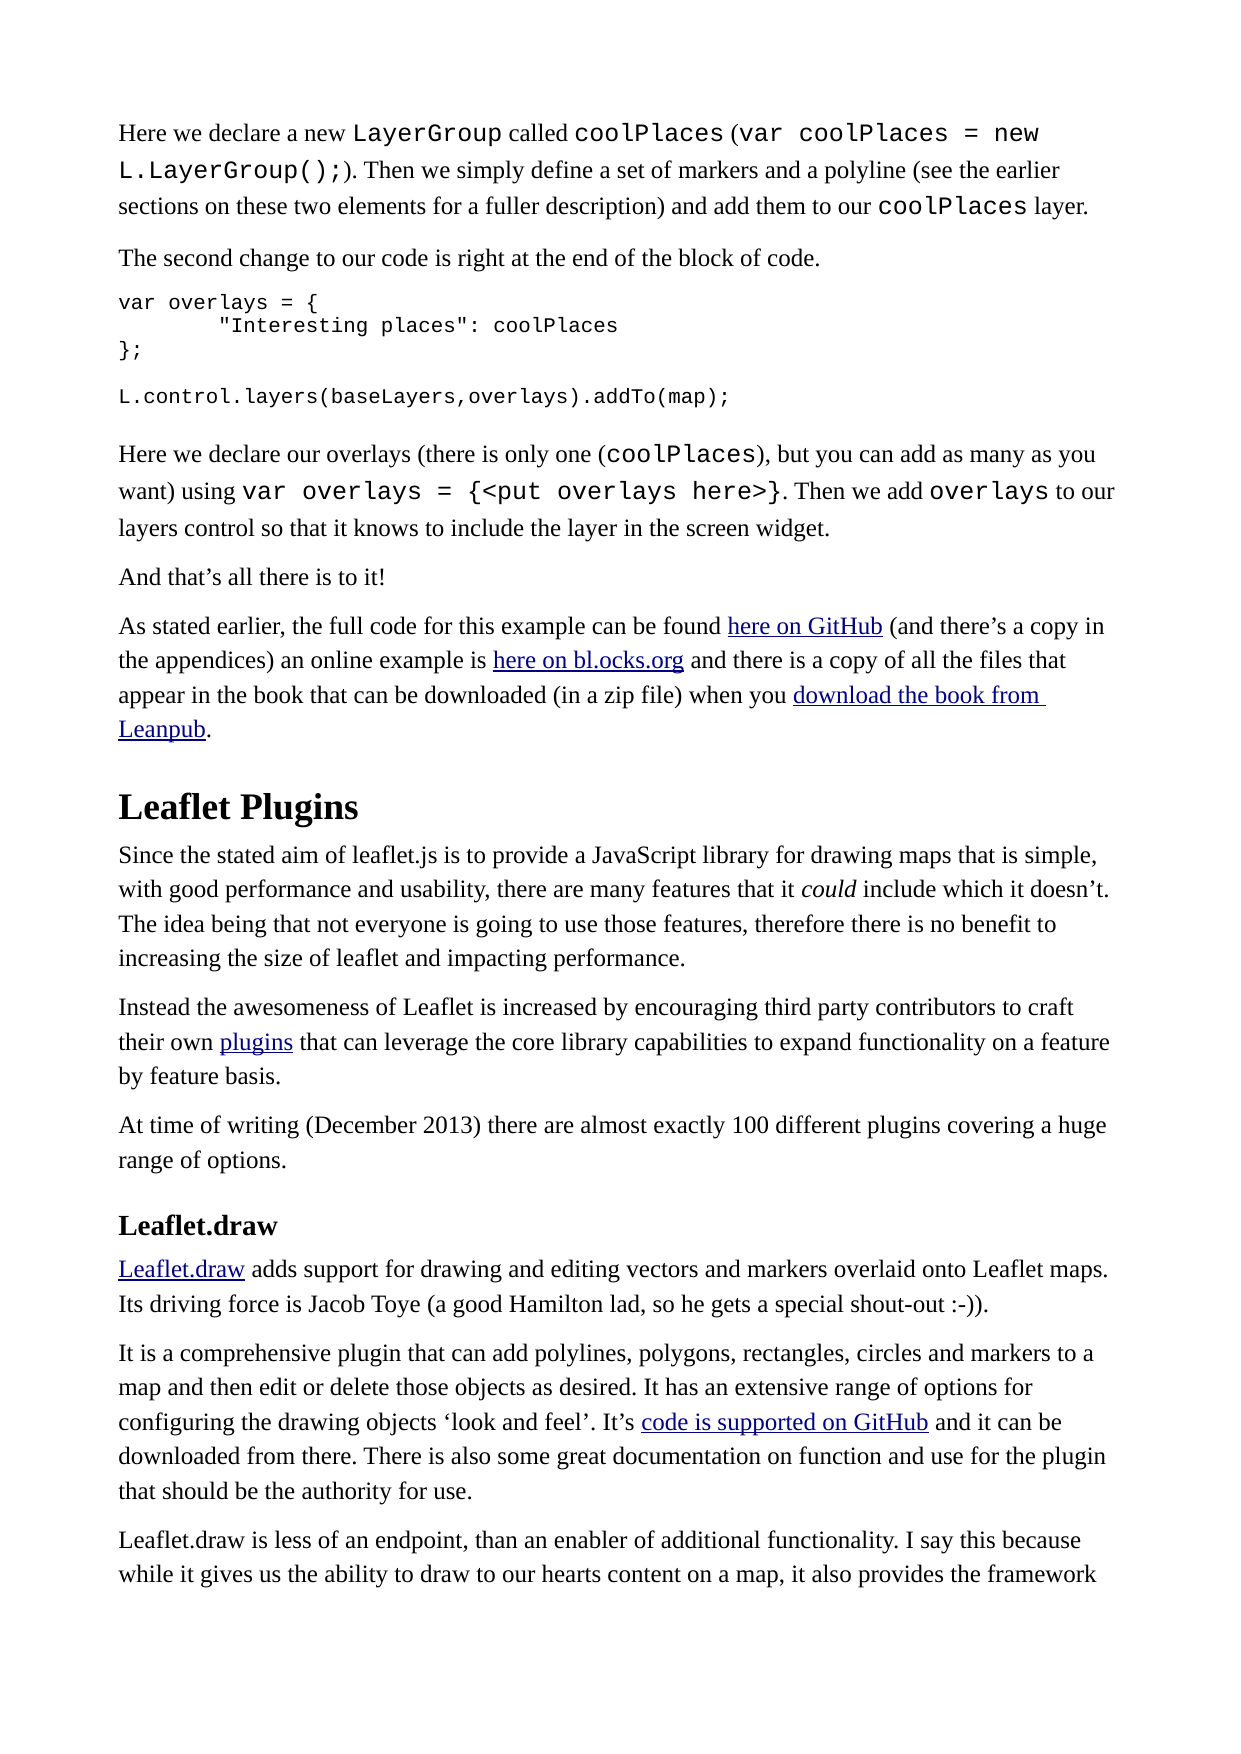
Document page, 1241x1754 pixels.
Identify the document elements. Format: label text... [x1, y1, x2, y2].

text And that’s all there is to it! [118, 562, 1122, 591]
text L.control.layers(baseLayers,overlays).addTo(map); [118, 386, 1122, 410]
text Here we declare our overlays (there is only one (coolPlaces), but you can add as many as you want) using var overlays = {<put overlays here>}. Then we add overlays to our layers control so that it knows to include the layer in the screen widget. [118, 439, 1122, 541]
text At time of writing (December 2013) there are almost exactly 100 different plugins covering a huge range of options. [118, 1110, 1122, 1173]
text "Interesting places": coolPlaces [118, 316, 1122, 339]
text It is a comprehensive plugin that can add polylines, polygons, rectangles, circles and markers to a map and then edit or delete those objects as desired. It has an extensive range of options for configuring the drawing objects ‘look and feel’. It’s code is supported on GitHub and it can be downloaded from there. There is also some great documentation on function and use for the plugin that should be the authority for use. [118, 1338, 1122, 1505]
text Leaflet.draw is less of an endpoint, than an enabler of additional functionality. I say this because while it gives us the ability to draw to our hearts content on a map, it also provides the framework [118, 1525, 1122, 1588]
text var overlays = { [118, 292, 1122, 316]
subtitle Leaflet Plugins [118, 784, 1122, 827]
text Instead the awesomeness of Leaflet is increased by encouraging third party contributors to craft their own plugins that can leverage the core library capabilities to expand functionality on a feature by feature basis. [118, 992, 1122, 1090]
text Since the stated aim of leaflet.js is to provide a JavaScript library for drawing maps that is simple, with good performance and usability, there are many features that it could include which it doesn’t. The idea being that not everyone is going to use those features, therefore there is no benefit to increasing the size of leaflet and impacting performance. [118, 840, 1122, 972]
text Leaflet.draw adds support for drawing and editing vectors and markers overlaid onto Leaflet maps. Its driving force is Jacob Toye (a good Hamilton lad, so he gets a special shout-out :-)). [118, 1254, 1122, 1318]
text }; [118, 339, 1122, 363]
text As stated earlier, the full code for this example can be found here on GitHub (and there’s a copy in the appendices) an online example is here on bl.ocks.org and there is a copy of all the files that appear in the book that can be downloaded (in a zip file) when you download the book from Leanpub. [118, 611, 1122, 743]
text Here we declare a new LayerGroup called coolPlaces (var coolPlaces = new L.LayerGroup();). Then we simply define a set of markers and a polyline (see the earlier sections on these two elements for a fuller description) and add them to our coolPlaces layer. [118, 118, 1122, 222]
text The second change to our code is right at the end of the block of code. [118, 243, 1122, 272]
subtitle Leaflet.draw [118, 1208, 1122, 1242]
